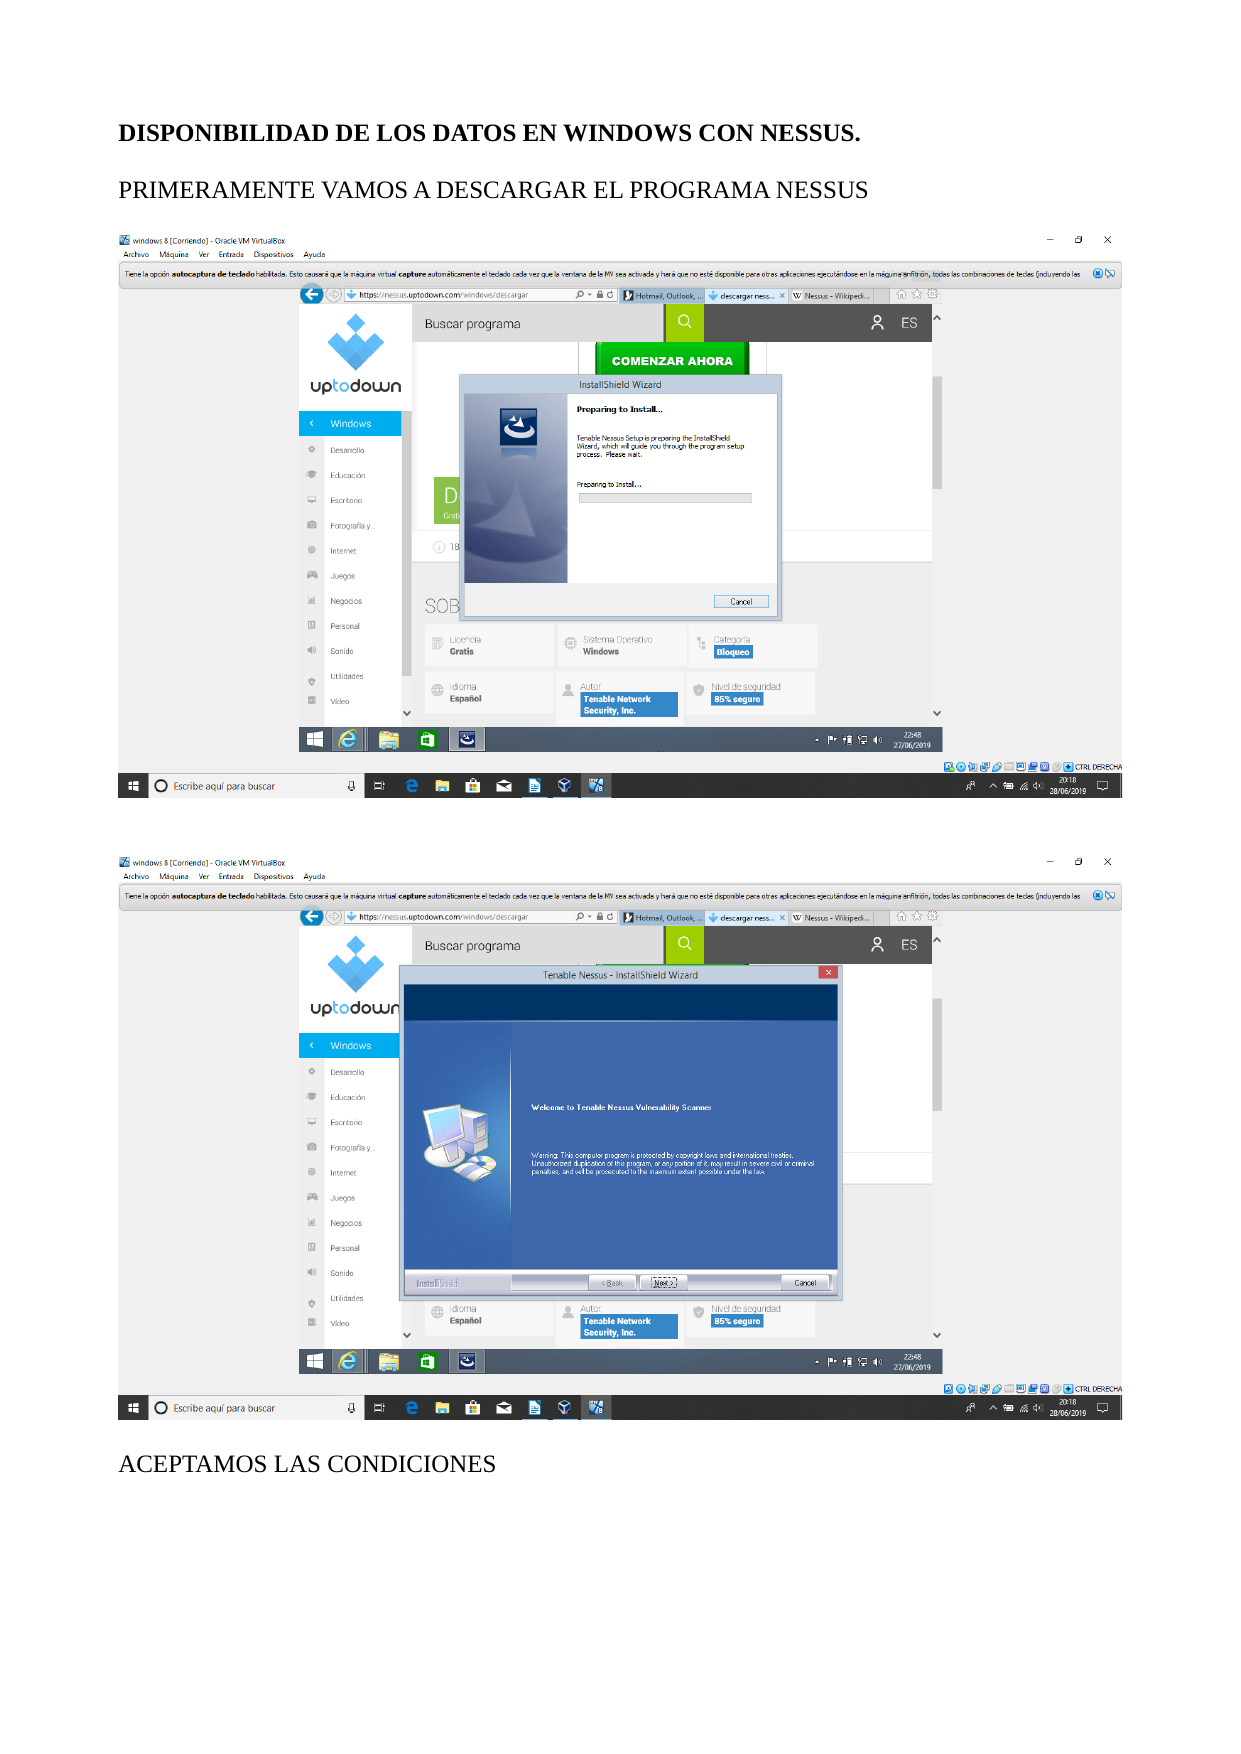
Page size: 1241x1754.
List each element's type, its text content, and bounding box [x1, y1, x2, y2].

text PRIMERAMENTE VAMOS A DESCARGAR EL PROGRAMA NESSUS [118, 176, 1122, 204]
text ACEPTAMOS LAS CONDICIONES [118, 1449, 1122, 1477]
picture [118, 855, 1123, 1420]
text DISPONIBILIDAD DE LOS DATOS EN WINDOWS CON NESSUS. [118, 118, 1122, 147]
picture [118, 233, 1123, 798]
